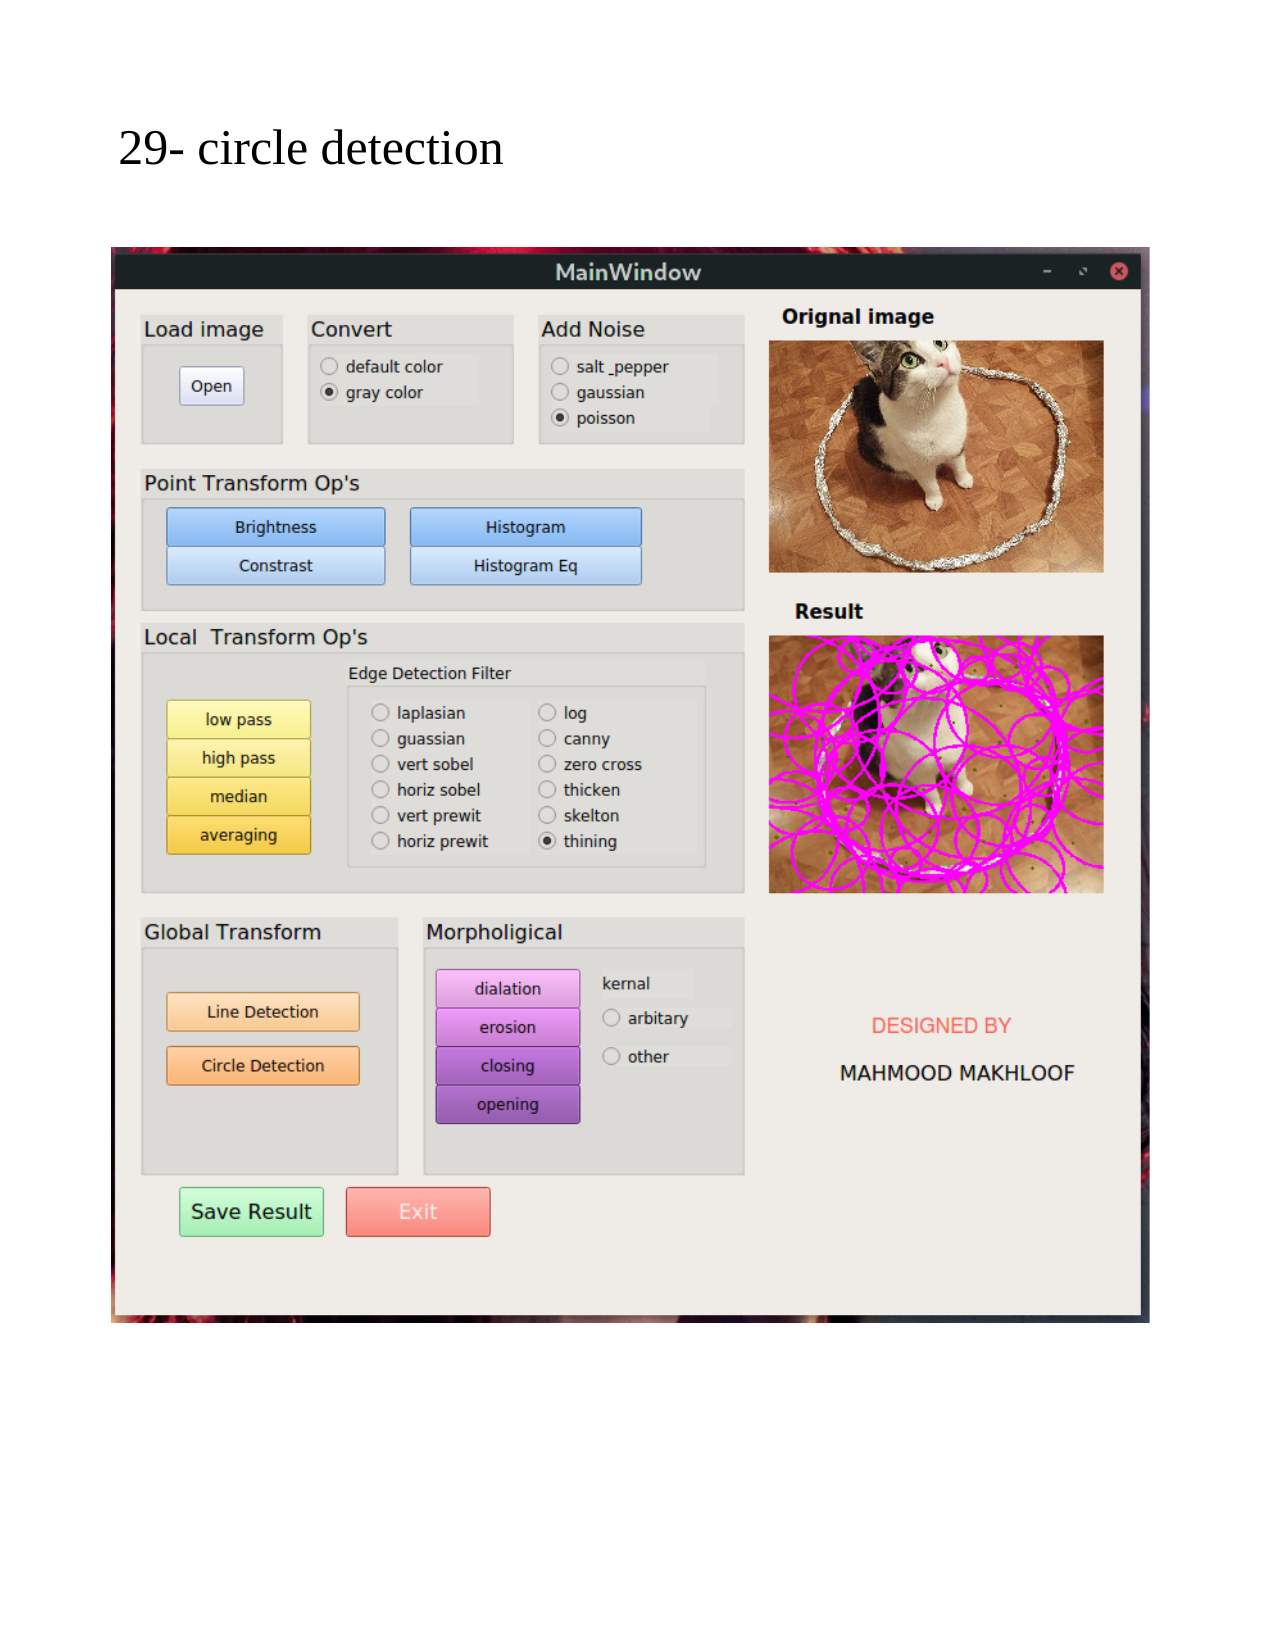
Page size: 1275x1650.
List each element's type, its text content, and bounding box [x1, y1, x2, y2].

picture [111, 247, 1150, 1323]
text 29- circle detection [118, 118, 1157, 176]
